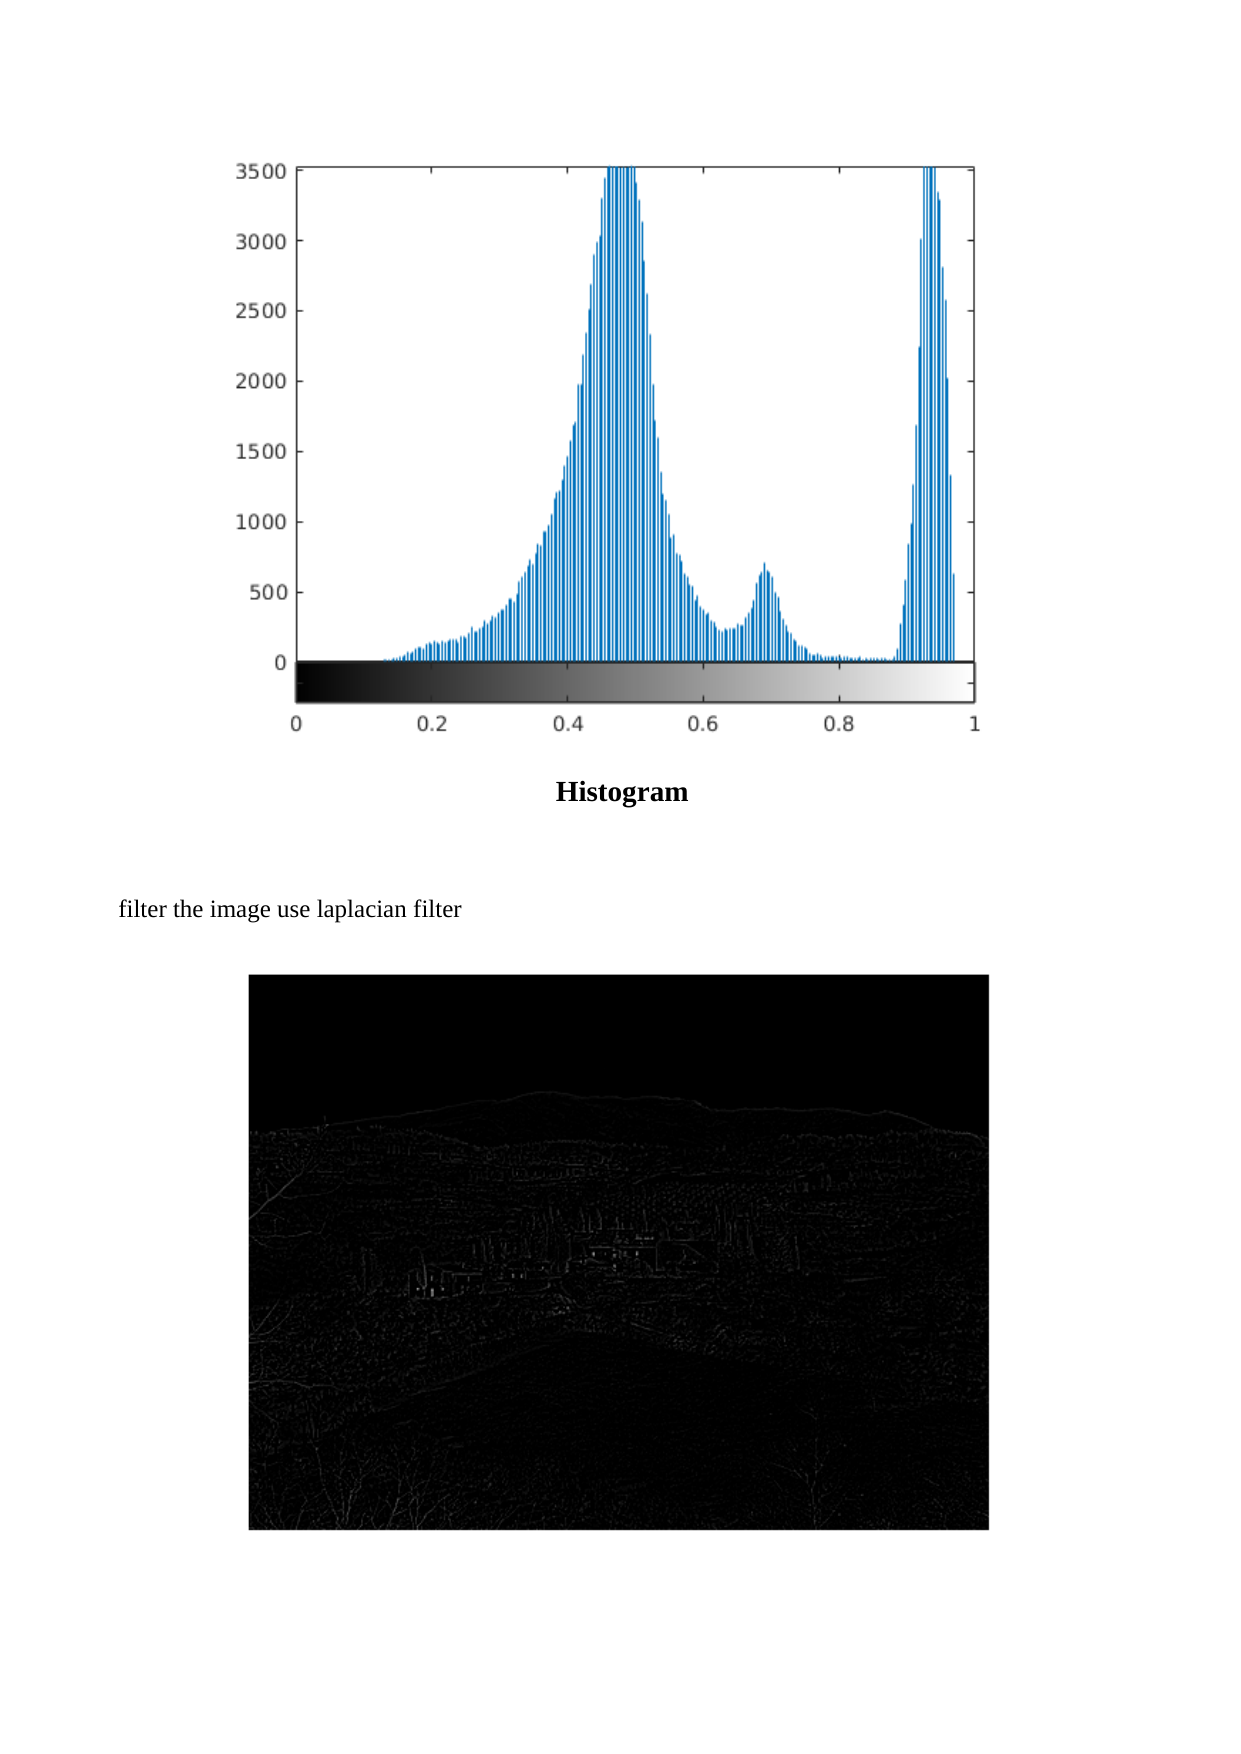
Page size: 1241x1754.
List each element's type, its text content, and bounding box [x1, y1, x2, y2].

text Histogram [118, 118, 1122, 808]
text filter the image use laplacian filter [118, 894, 1122, 923]
picture [118, 936, 1123, 1620]
picture [182, 118, 1058, 775]
